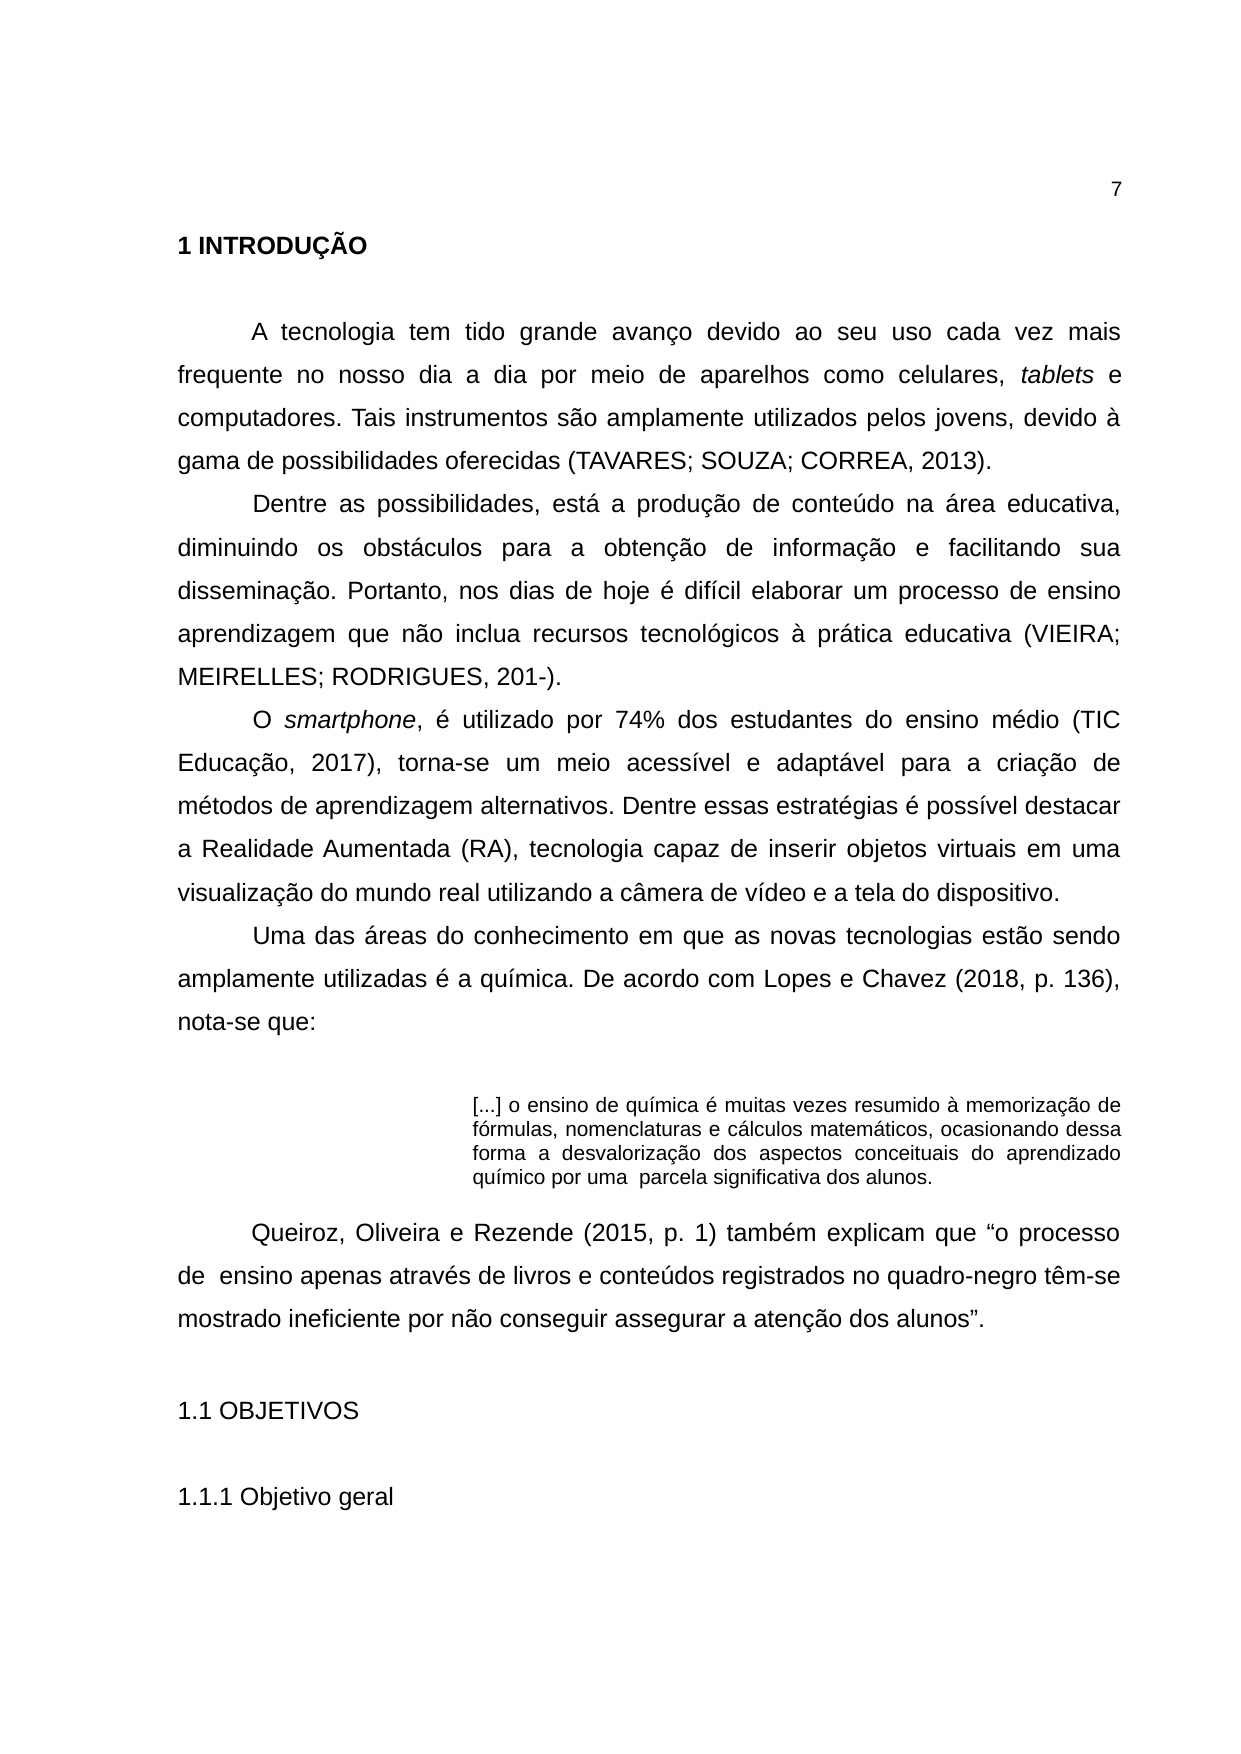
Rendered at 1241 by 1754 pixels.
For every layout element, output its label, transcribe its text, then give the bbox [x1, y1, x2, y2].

text A tecnologia tem tido grande avanço devido ao seu uso cada vez mais frequente no nosso dia a dia por meio de aparelhos como celulares, tablets e computadores. Tais instrumentos são amplamente utilizados pelos jovens, devido à gama de possibilidades oferecidas (TAVARES; SOUZA; CORREA, 2013). [177, 317, 1122, 475]
text Queiroz, Oliveira e Rezende (2015, p. 1) também explicam que “o processo de ensino apenas através de livros e conteúdos registrados no quadro-negro têm-se mostrado ineficiente por não conseguir assegurar a atenção dos alunos”. [177, 1218, 1122, 1333]
text Uma das áreas do conhecimento em que as novas tecnologias estão sendo amplamente utilizadas é a química. De acordo com Lopes e Chavez (2018, p. 136), nota-se que: [177, 921, 1122, 1036]
subtitle 1 INTRODUÇÃO [177, 231, 1122, 259]
text [...] o ensino de química é muitas vezes resumido à memorização de fórmulas, nomenclaturas e cálculos matemáticos, ocasionando dessa forma a desvalorização dos aspectos conceituais do aprendizado químico por uma parcela significativa dos alunos. [472, 1093, 1122, 1189]
subtitle 1.1.1 Objetivo geral [177, 1482, 1122, 1511]
text Dentre as possibilidades, está a produção de conteúdo na área educativa, diminuindo os obstáculos para a obtenção de informação e facilitando sua disseminação. Portanto, nos dias de hoje é difícil elaborar um processo de ensino aprendizagem que não inclua recursos tecnológicos à prática educativa (VIEIRA; MEIRELLES; RODRIGUES, 201-). [177, 489, 1122, 691]
subtitle 1.1 Objetivos [177, 1396, 1122, 1425]
text O smartphone, é utilizado por 74% dos estudantes do ensino médio (TIC Educação, 2017), torna-se um meio acessível e adaptável para a criação de métodos de aprendizagem alternativos. Dentre essas estratégias é possível destacar a Realidade Aumentada (RA), tecnologia capaz de inserir objetos virtuais em uma visualização do mundo real utilizando a câmera de vídeo e a tela do dispositivo. [177, 705, 1122, 906]
